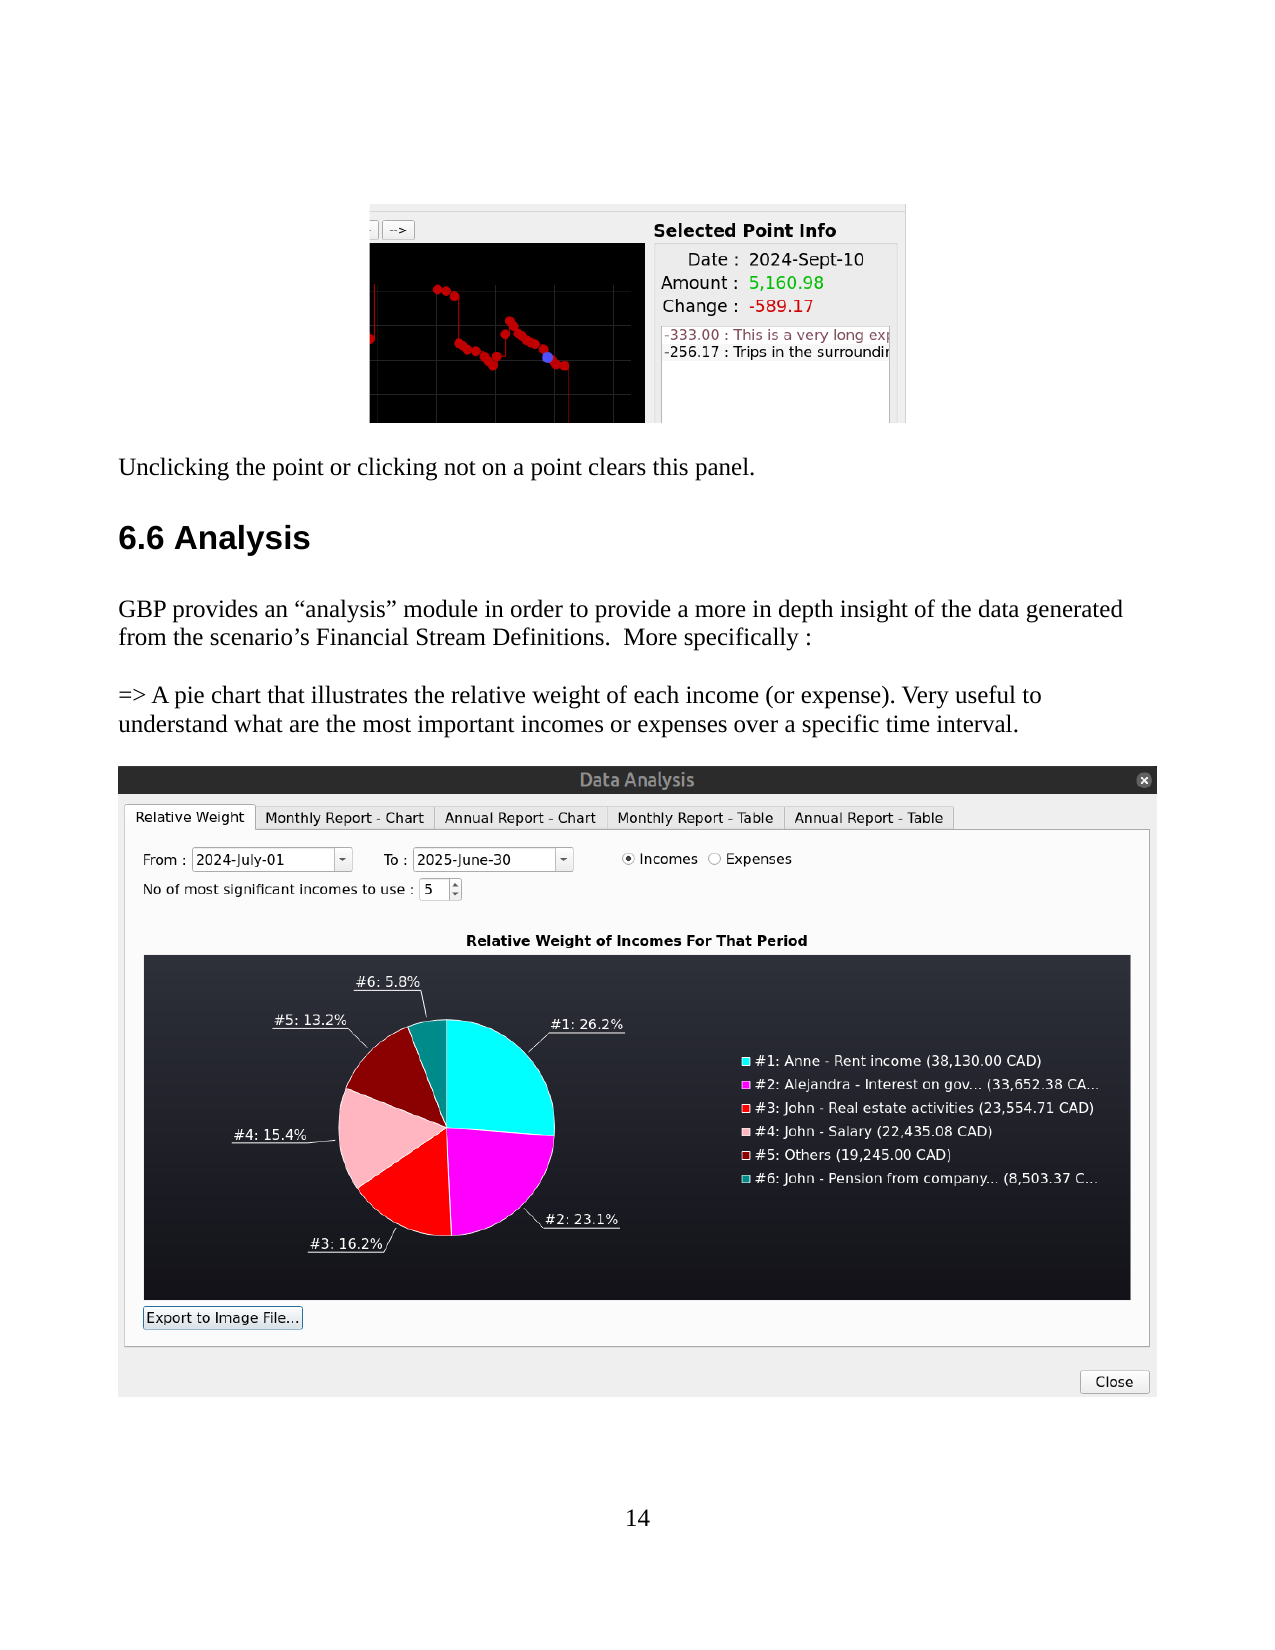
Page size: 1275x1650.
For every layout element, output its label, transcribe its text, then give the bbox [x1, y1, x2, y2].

subtitle Analysis [118, 518, 1157, 556]
picture [118, 766, 1157, 1397]
picture [369, 204, 906, 423]
text Unclicking the point or clicking not on a point clears this panel. [118, 452, 1157, 480]
text => A pie chart that illustrates the relative weight of each income (or expense). Very useful to understand what are the most important incomes or expenses over a specific time interval. [118, 680, 1157, 737]
text GBP provides an “analysis” module in order to provide a more in depth insight of the data generated from the scenario’s Financial Stream Definitions. More specifically : [118, 594, 1157, 651]
